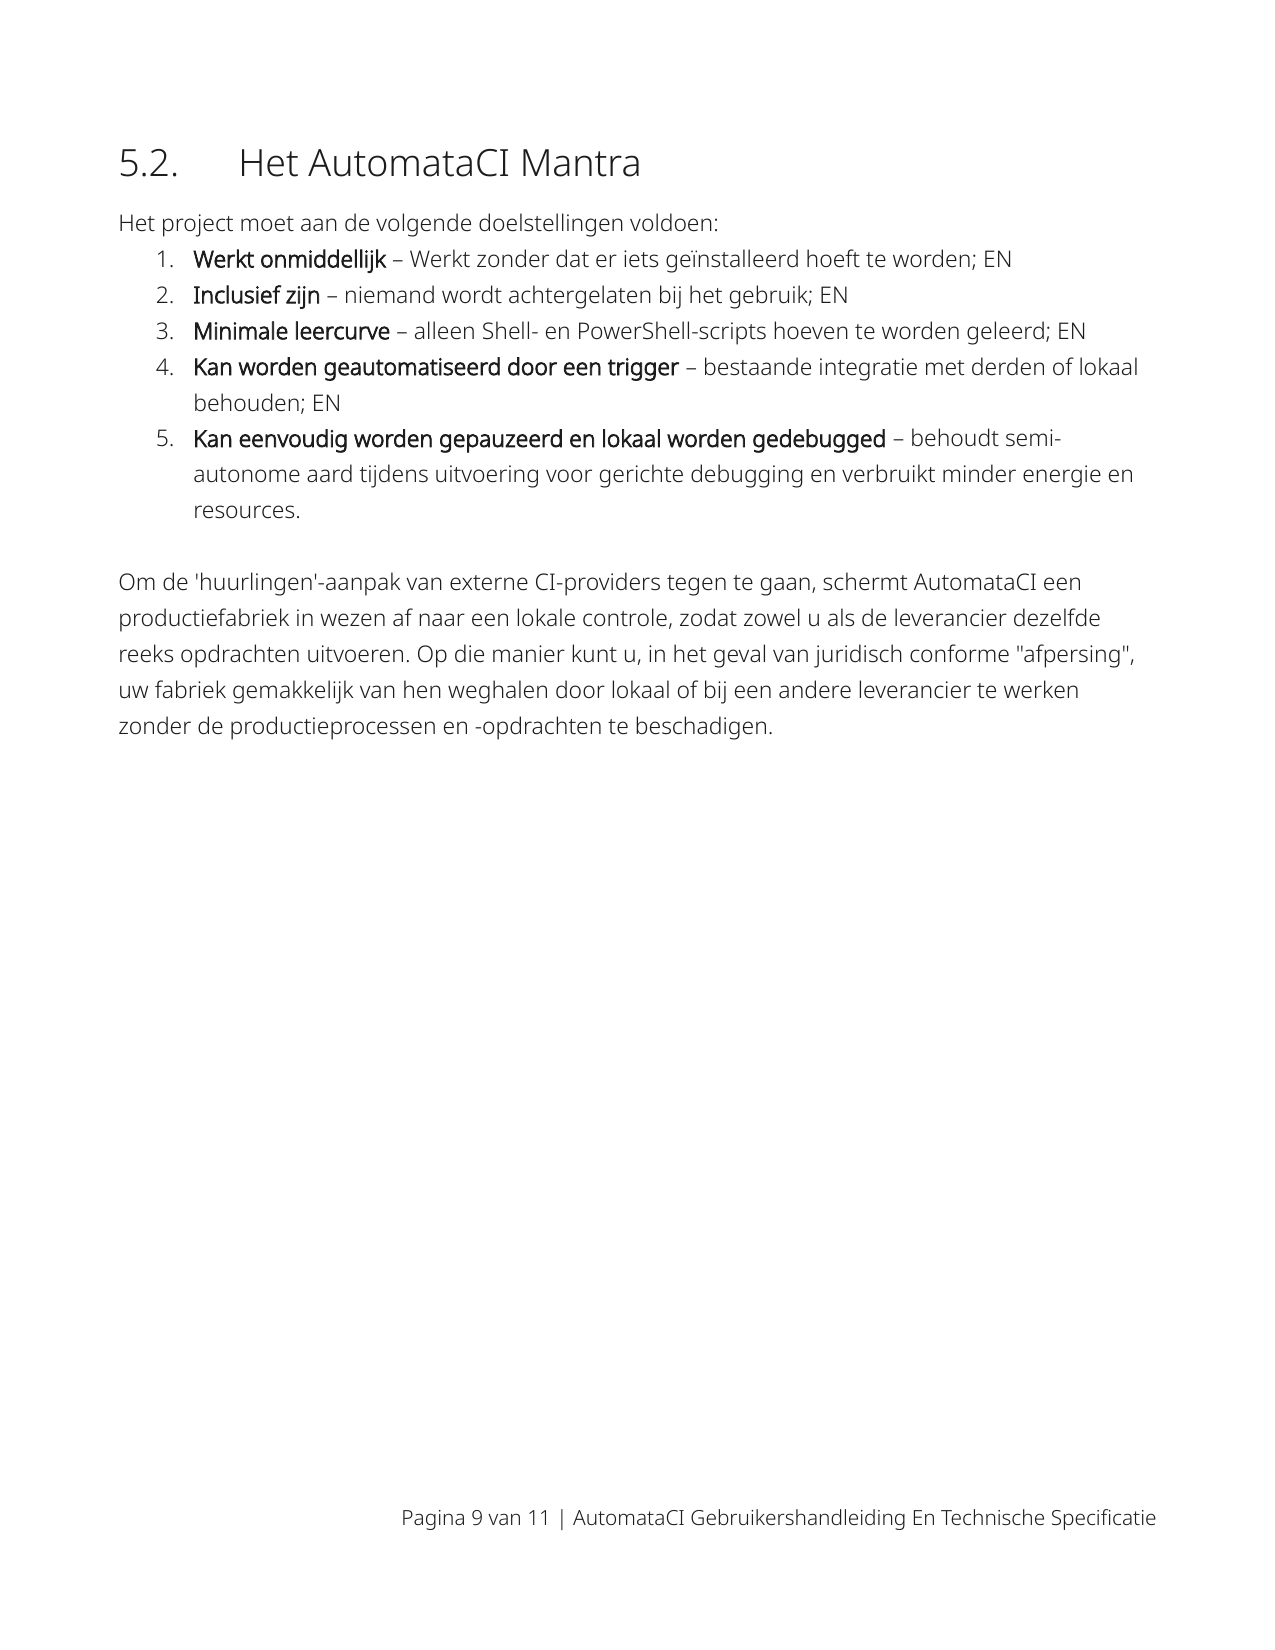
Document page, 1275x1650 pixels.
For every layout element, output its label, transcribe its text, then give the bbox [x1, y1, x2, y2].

list Inclusief zijn – niemand wordt achtergelaten bij het gebruik; EN [156, 279, 1157, 310]
text Het project moet aan de volgende doelstellingen voldoen: [118, 207, 1157, 238]
text Om de 'huurlingen'-aanpak van externe CI-providers tegen te gaan, schermt AutomataCI een productiefabriek in wezen af naar een lokale controle, zodat zowel u als de leverancier dezelfde reeks opdrachten uitvoeren. Op die manier kunt u, in het geval van juridisch conforme "afpersing", uw fabriek gemakkelijk van hen weghalen door lokaal of bij een andere leverancier te werken zonder de productieprocessen en -opdrachten te beschadigen. [118, 566, 1157, 741]
list Kan eenvoudig worden gepauzeerd en lokaal worden gedebugged – behoudt semi-autonome aard tijdens uitvoering voor gerichte debugging en verbruikt minder energie en resources. [156, 422, 1157, 526]
list Werkt onmiddellijk – Werkt zonder dat er iets geïnstalleerd hoeft te worden; EN [156, 243, 1157, 274]
list Minimale leercurve – alleen Shell- en PowerShell-scripts hoeven te worden geleerd; EN [156, 314, 1157, 346]
list Kan worden geautomatiseerd door een trigger – bestaande integratie met derden of lokaal behouden; EN [156, 351, 1157, 418]
subtitle Het AutomataCI Mantra [118, 136, 1157, 187]
